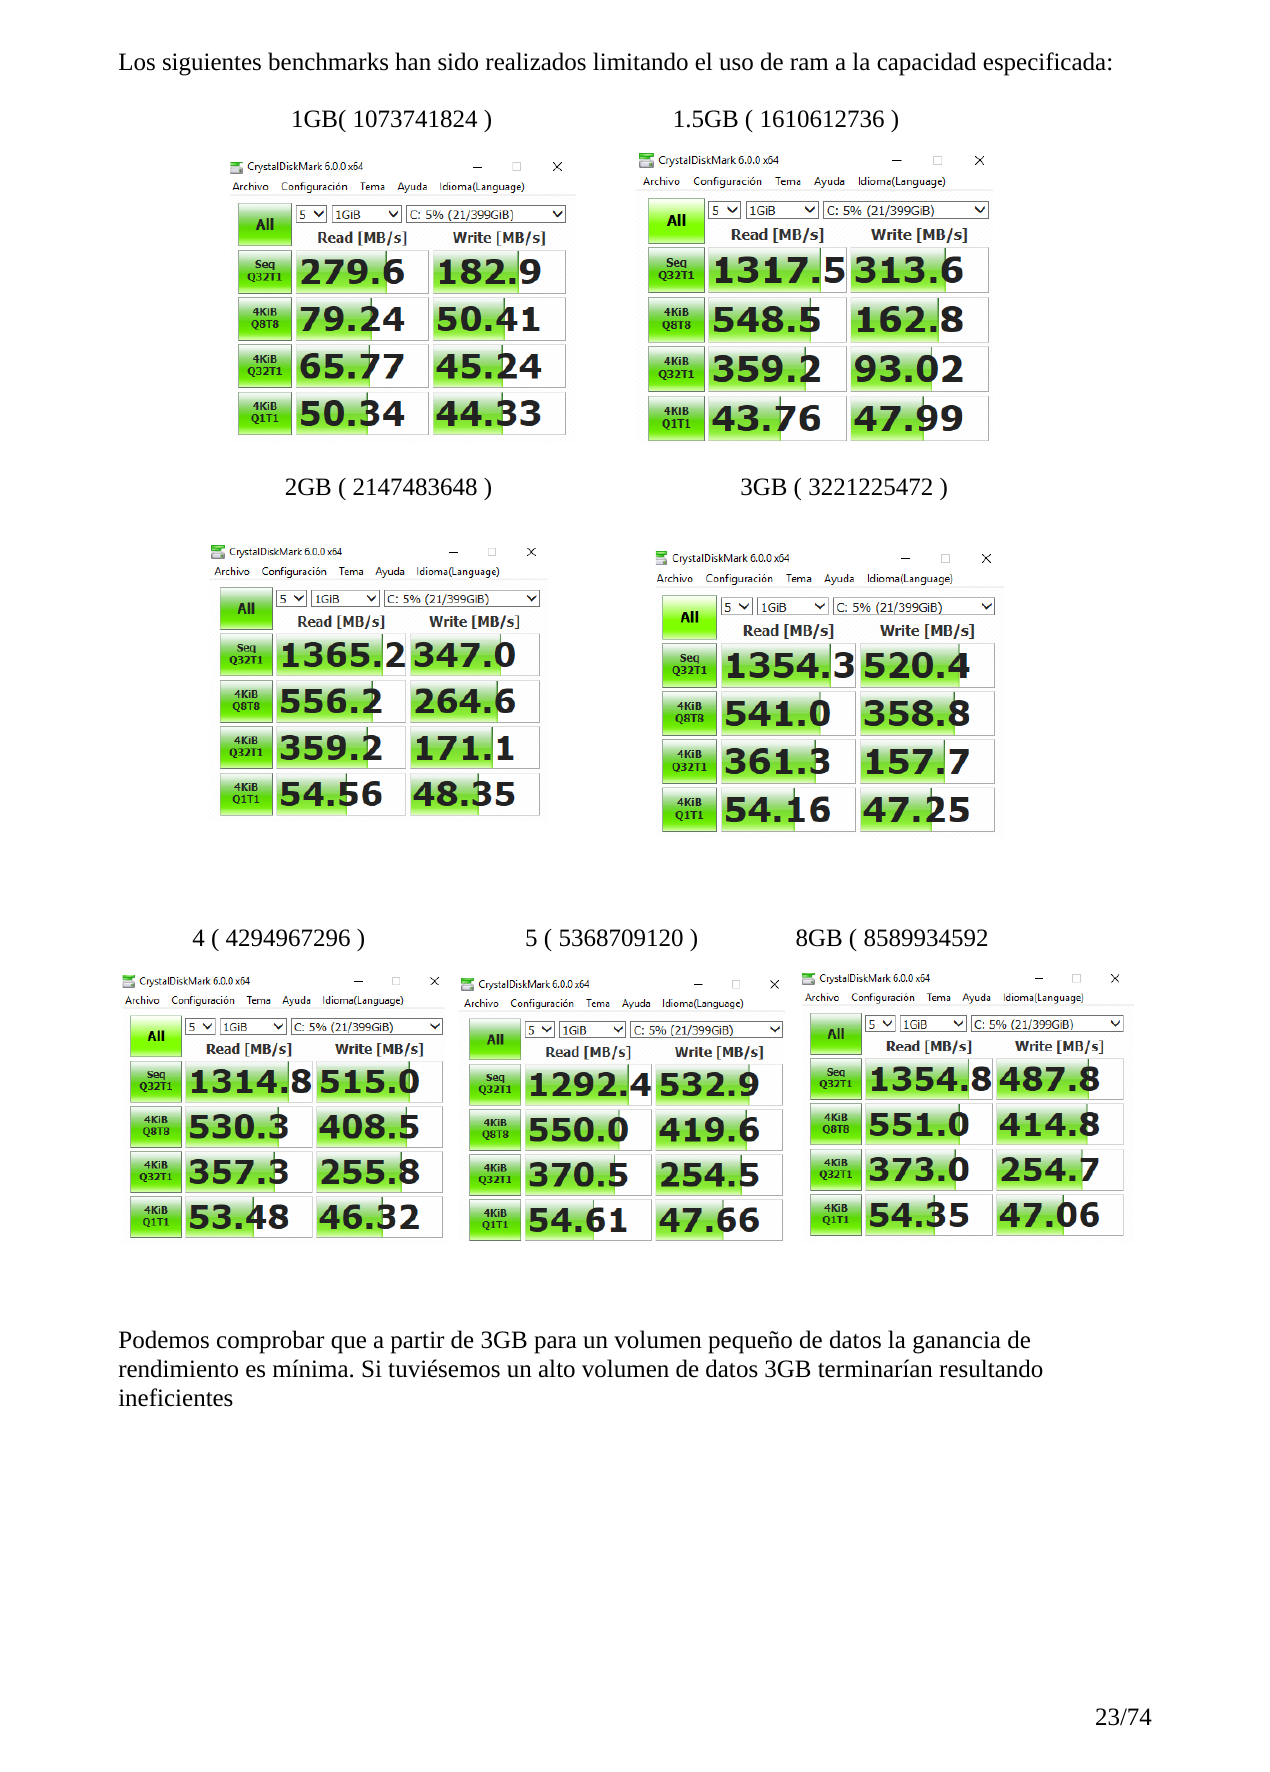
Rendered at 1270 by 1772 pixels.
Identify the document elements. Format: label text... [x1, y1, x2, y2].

picture [636, 153, 993, 444]
text 4 ( 4294967296 ) 5 ( 5368709120 ) 8GB ( 8589934592 [118, 923, 1152, 951]
picture [122, 975, 445, 1244]
picture [458, 978, 785, 1243]
picture [209, 543, 548, 822]
text 2GB ( 2147483648 ) 3GB ( 3221225472 ) [118, 472, 1152, 501]
text 1GB( 1073741824 ) 1.5GB ( 1610612736 ) [118, 104, 1152, 133]
picture [655, 548, 1004, 838]
picture [230, 162, 577, 442]
picture [802, 973, 1134, 1242]
text Podemos comprobar que a partir de 3GB para un volumen pequeño de datos la ganancia de rendimiento es mínima. Si tuviésemos un alto volumen de datos 3GB terminarían resultando ineficientes [118, 1325, 1152, 1411]
text Los siguientes benchmarks han sido realizados limitando el uso de ram a la capacidad especificada: [118, 47, 1152, 76]
